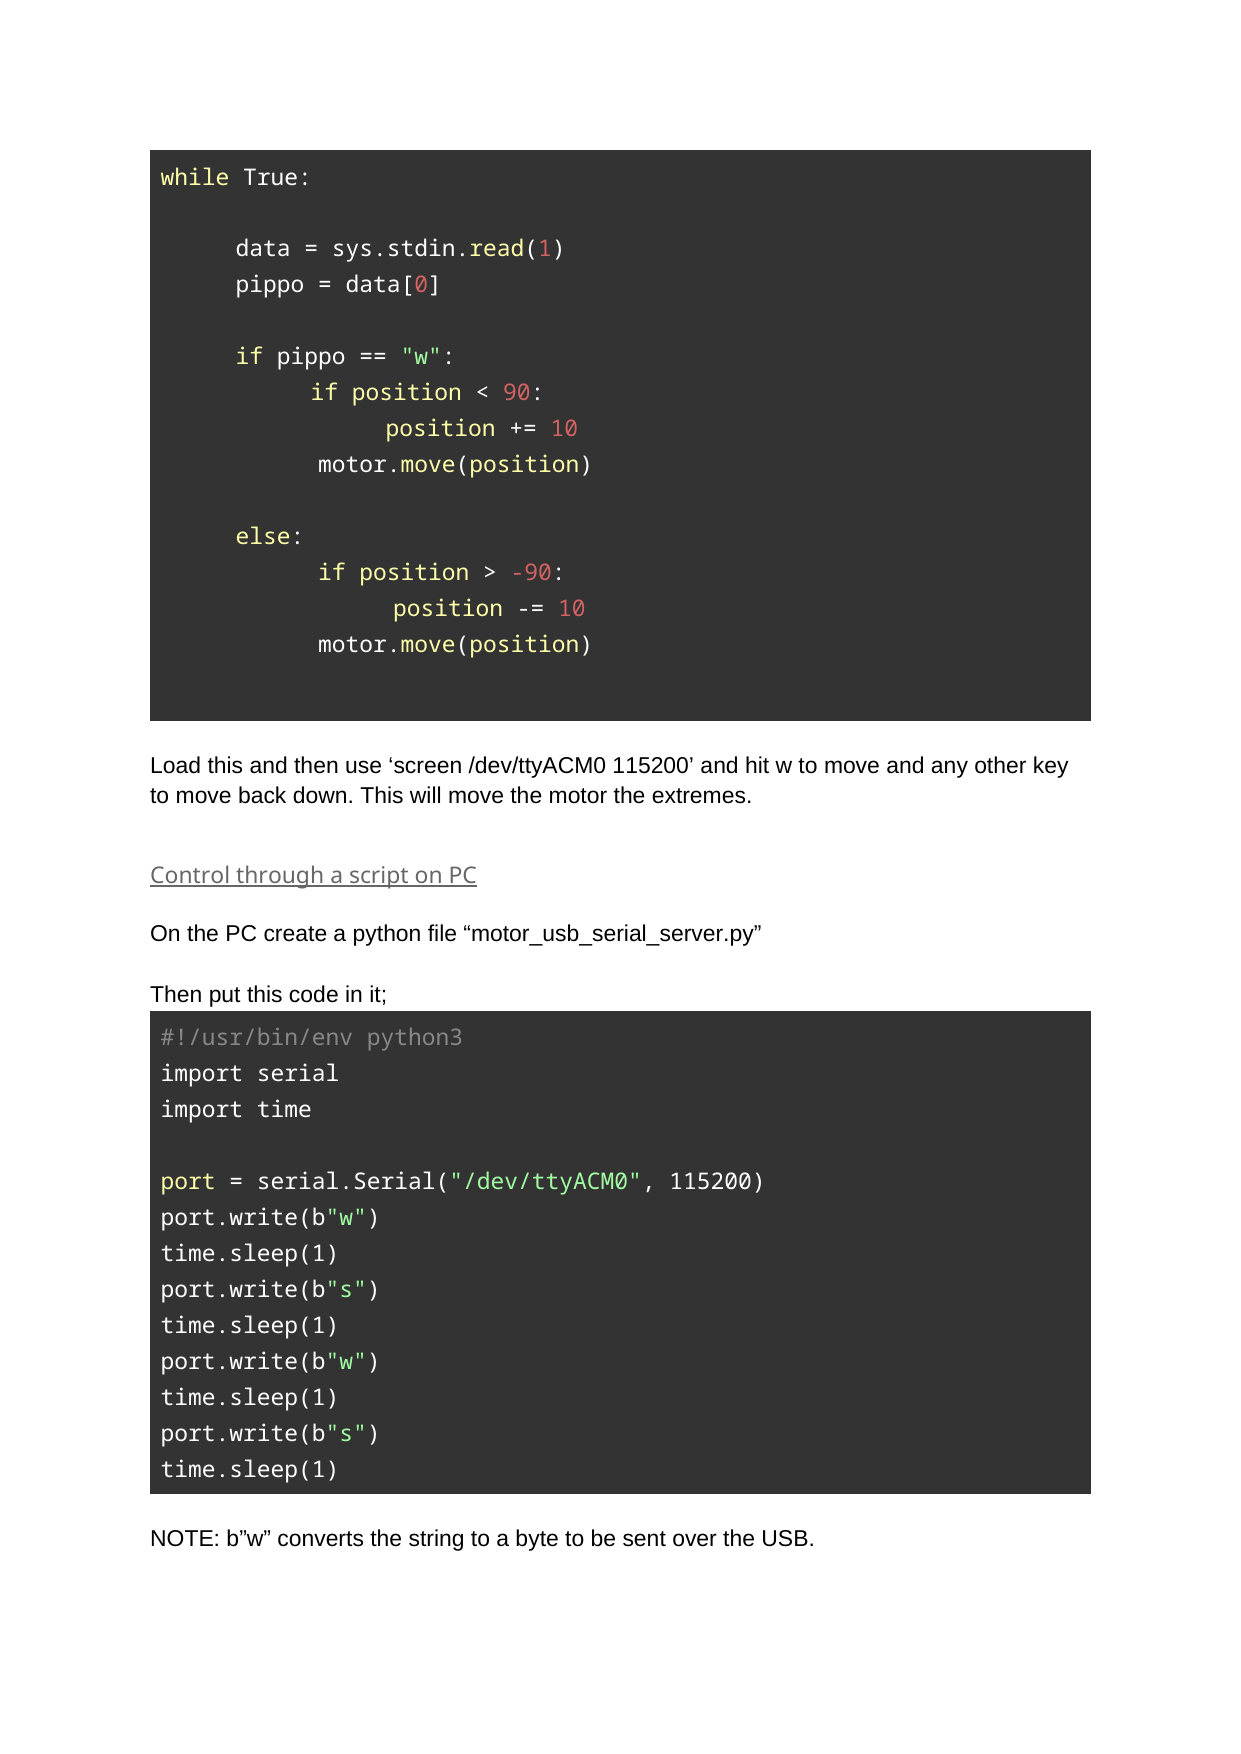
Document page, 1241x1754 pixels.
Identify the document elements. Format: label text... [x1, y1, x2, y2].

text Load this and then use ‘screen /dev/ttyACM0 115200’ and hit w to move and any other key to move back down. This will move the motor the extremes. [150, 752, 1090, 808]
subtitle Control through a script on PC [150, 859, 1090, 890]
table_header #!/usr/bin/env python3 import serial import time port = serial.Serial("/dev/ttyACM0", 115200) port.write(b"w") time.sleep(1) port.write(b"s") time.sleep(1) port.write(b"w") time.sleep(1) port.write(b"s") time.sleep(1) [150, 1011, 1091, 1494]
table_cell [150, 669, 1091, 721]
table_header while True: data = sys.stdin.read(1) pippo = data[0] if pippo == "w": if position < 90: position += 10 motor.move(position) else: if position > -90: position -= 10 motor.move(position) [150, 150, 1091, 669]
text Then put this code in it; [150, 981, 1090, 1007]
text On the PC create a python file “motor_usb_serial_server.py” [150, 920, 1090, 947]
text NOTE: b”w” converts the string to a byte to be sent over the USB. [150, 1524, 1090, 1551]
